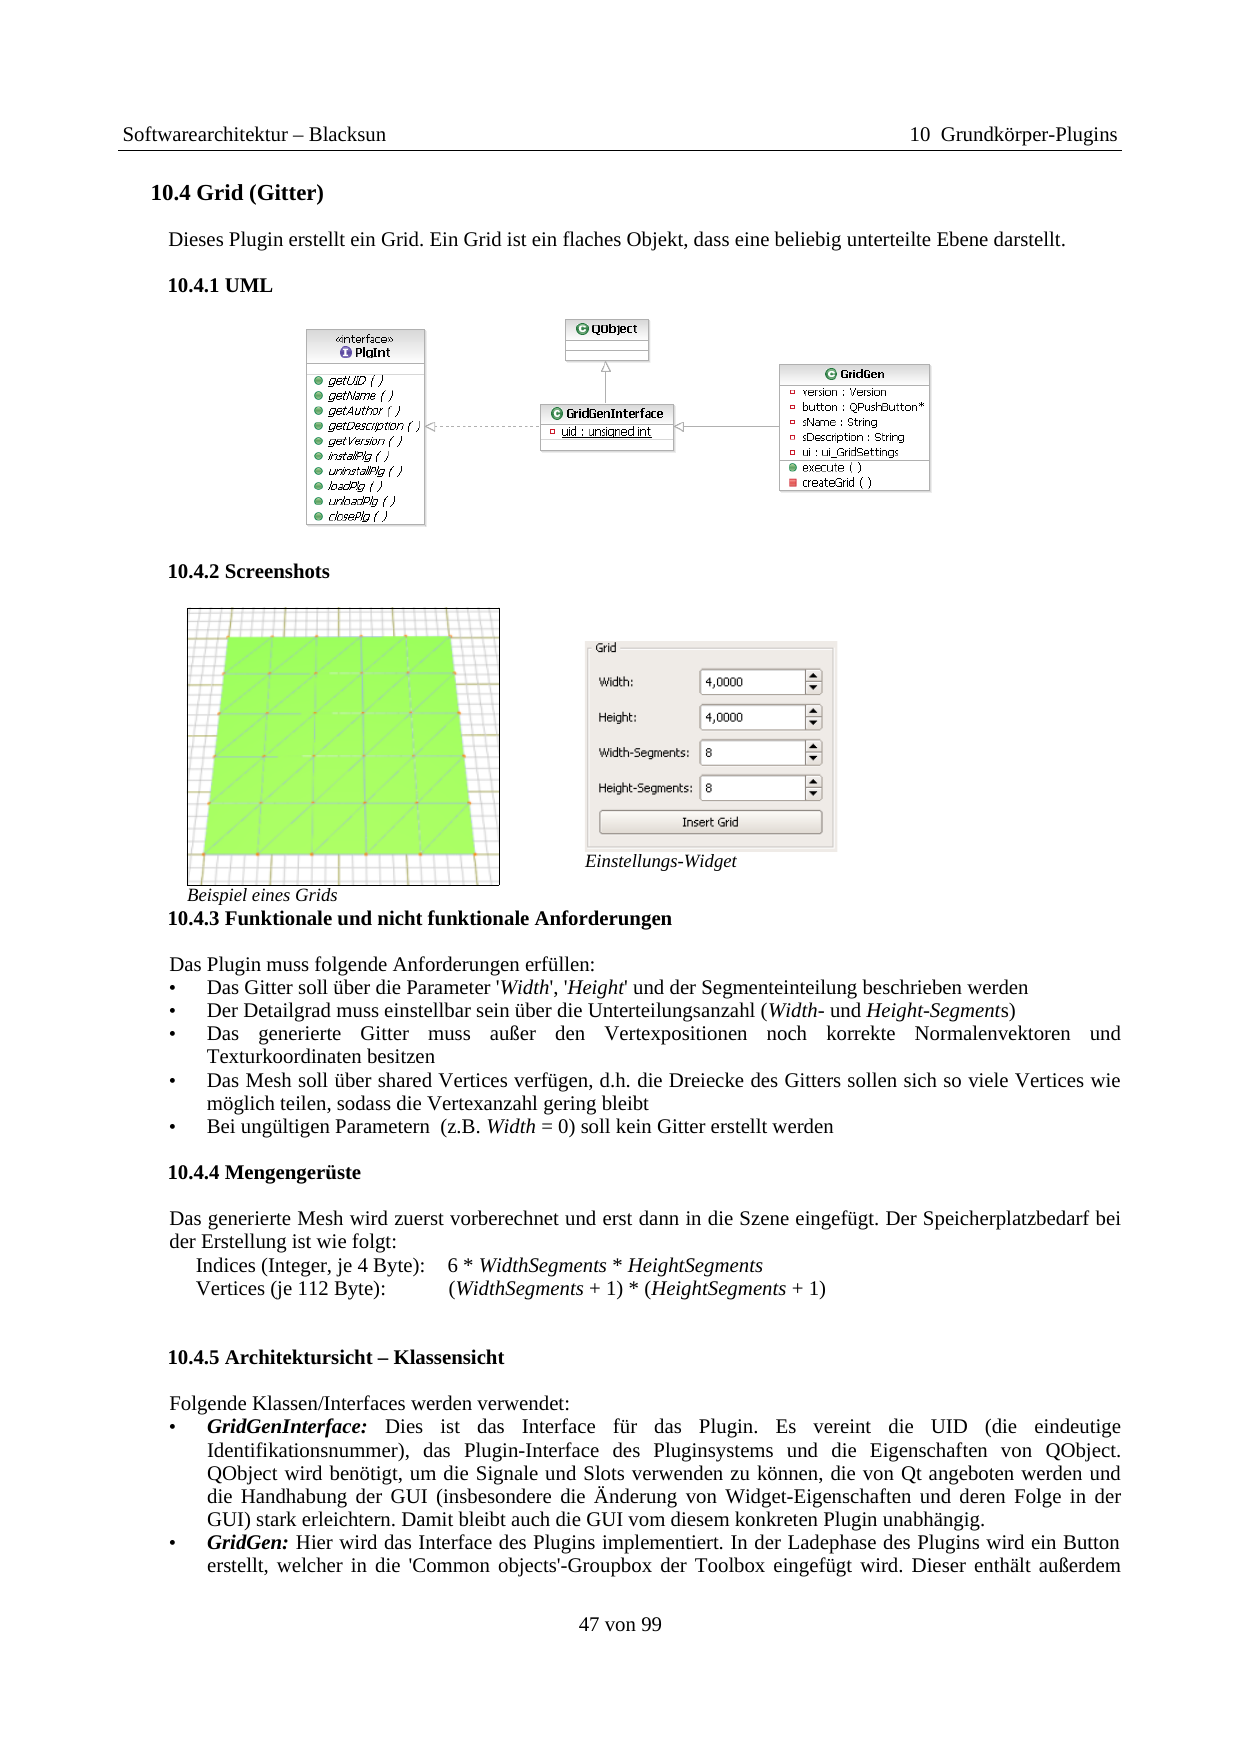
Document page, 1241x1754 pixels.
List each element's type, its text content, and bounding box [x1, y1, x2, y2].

text Beispiel eines Grids [187, 886, 499, 906]
list Das Mesh soll über shared Vertices verfügen, d.h. die Dreiecke des Gitters sollen sich so viele Vertices wie möglich teilen, sodass die Vertexanzahl gering bleibt [169, 1068, 1122, 1115]
text Einstellungs-Widget [585, 852, 837, 872]
subtitle Mengengerüste [148, 1161, 1122, 1184]
list GridGenInterface: Dies ist das Interface für das Plugin. Es vereint die UID (die eindeutige Identifikationsnummer), das Plugin-Interface des Pluginsystems und die Eigenschaften von QObject. QObject wird benötigt, um die Signale und Slots verwenden zu können, die von Qt angeboten werden und die Handhabung der GUI (insbesondere die Änderung von Widget-Eigenschaften und deren Folge in der GUI) stark erleichtern. Damit bleibt auch die GUI vom diesem konkreten Plugin unabhängig. [169, 1415, 1122, 1531]
subtitle Architektursicht – Klassensicht [148, 1346, 1122, 1369]
text Indices (Integer, je 4 Byte): 6 * WidthSegments * HeightSegments [169, 1253, 1122, 1277]
picture [188, 609, 499, 885]
list Das generierte Gitter muss außer den Vertexpositionen noch korrekte Normalenvektoren und Texturkoordinaten besitzen [169, 1022, 1122, 1068]
list GridGen: Hier wird das Interface des Plugins implementiert. In der Ladephase des Plugins wird ein Button erstellt, welcher in die 'Common objects'-Groupbox der Toolbox eingefügt wird. Dieser enthält außerdem [169, 1531, 1122, 1577]
subtitle UML [148, 274, 1122, 297]
subtitle Screenshots [148, 560, 1122, 583]
text Das generierte Mesh wird zuerst vorberechnet und erst dann in die Szene eingefügt. Der Speicherplatzbedarf bei der Erstellung ist wie folgt: [169, 1207, 1122, 1253]
subtitle Funktionale und nicht funktionale Anforderungen [148, 907, 1122, 930]
list Bei ungültigen Parametern (z.B. Width = 0) soll kein Gitter erstellt werden [169, 1115, 1122, 1138]
list Der Detailgrad muss einstellbar sein über die Unterteilungsanzahl (Width- und Height-Segments) [169, 999, 1122, 1022]
picture [584, 641, 838, 852]
text Dieses Plugin erstellt ein Grid. Ein Grid ist ein flaches Objekt, dass eine beliebig unterteilte Ebene darstellt. [168, 228, 1122, 251]
list Das Gitter soll über die Parameter 'Width', 'Height' und der Segmenteinteilung beschrieben werden [169, 976, 1122, 999]
text Das Plugin muss folgende Anforderungen erfüllen: [169, 953, 1122, 976]
text Vertices (je 112 Byte): (WidthSegments + 1) * (HeightSegments + 1) [169, 1277, 1122, 1300]
text Folgende Klassen/Interfaces werden verwendet: [169, 1392, 1122, 1415]
subtitle Grid (Gitter) [145, 179, 1122, 205]
picture [296, 310, 944, 537]
